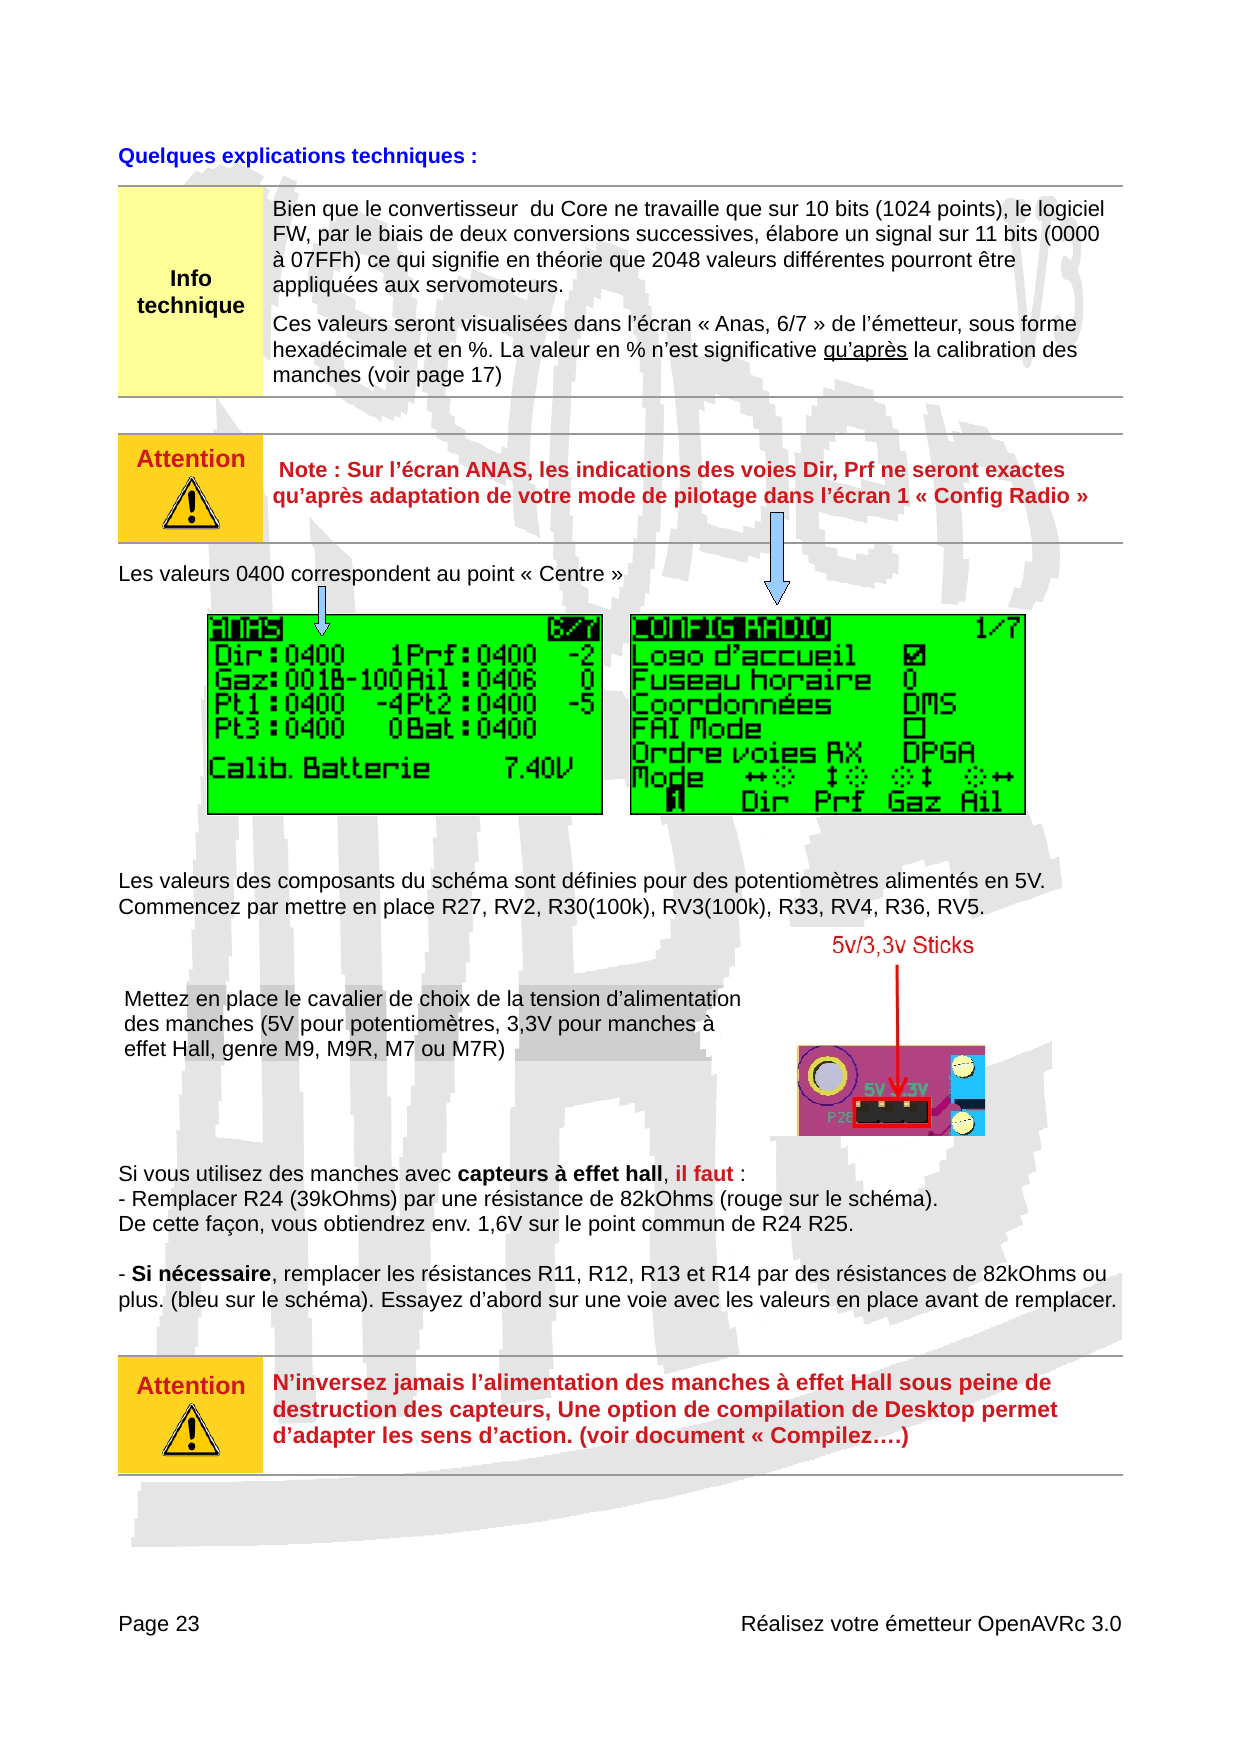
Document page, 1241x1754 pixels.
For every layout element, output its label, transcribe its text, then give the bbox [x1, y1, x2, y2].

text Les valeurs des composants du schéma sont définies pour des potentiomètres alimentés en 5V. [118, 868, 1122, 893]
picture [630, 614, 1026, 815]
picture [207, 614, 603, 815]
picture [158, 473, 224, 533]
picture [763, 927, 986, 1136]
text Les valeurs 0400 correspondent au point « Centre » [118, 561, 770, 587]
text Commencez par mettre en place R27, RV2, R30(100k), RV3(100k), R33, RV4, R36, RV5. [118, 893, 1122, 919]
text - Si nécessaire, remplacer les résistances R11, R12, R13 et R14 par des résistances de 82kOhms ou plus. (bleu sur le schéma). Essayez d’abord sur une voie avec les valeurs en place avant de remplacer. [118, 1261, 1122, 1312]
text Quelques explications techniques : [118, 143, 1122, 167]
text Si vous utilisez des manches avec capteurs à effet hall, il faut : [118, 1161, 1122, 1186]
text [784, 561, 1122, 587]
table_header Note : Sur l’écran ANAS, les indications des voies Dir, Prf ne seront exactes qu’après adaptation de votre mode de pilotage dans l’écran 1 « Config Radio » [264, 435, 1122, 542]
table_header N’inversez jamais l’alimentation des manches à effet Hall sous peine de destruction des capteurs, Une option de compilation de Desktop permet d’adapter les sens d’action. (voir document « Compilez….) [264, 1357, 1122, 1473]
text - Remplacer R24 (39kOhms) par une résistance de 82kOhms (rouge sur le schéma). [118, 1186, 1122, 1211]
table_header Attention [118, 435, 263, 542]
picture [158, 1399, 224, 1460]
table_header Bien que le convertisseur du Core ne travaille que sur 10 bits (1024 points), le logiciel FW, par le biais de deux conversions successives, élabore un signal sur 11 bits (0000 à 07FFh) ce qui signifie en théorie que 2048 valeurs différentes pourront être appliquées aux servomoteurs. Ces valeurs seront visualisées dans l’écran « Anas, 6/7 » de l’émetteur, sous forme hexadécimale et en %. La valeur en % n’est significative qu’après la calibration des manches (voir page 17) [264, 187, 1122, 396]
table_header Attention [118, 1357, 263, 1473]
table_header Info technique [118, 187, 263, 396]
text Mettez en place le cavalier de choix de la tension d’alimentation des manches (5V pour potentiomètres, 3,3V pour manches à effet Hall, genre M9, M9R, M7 ou M7R) [124, 985, 758, 1061]
text De cette façon, vous obtiendrez env. 1,6V sur le point commun de R24 R25. [118, 1211, 1122, 1236]
